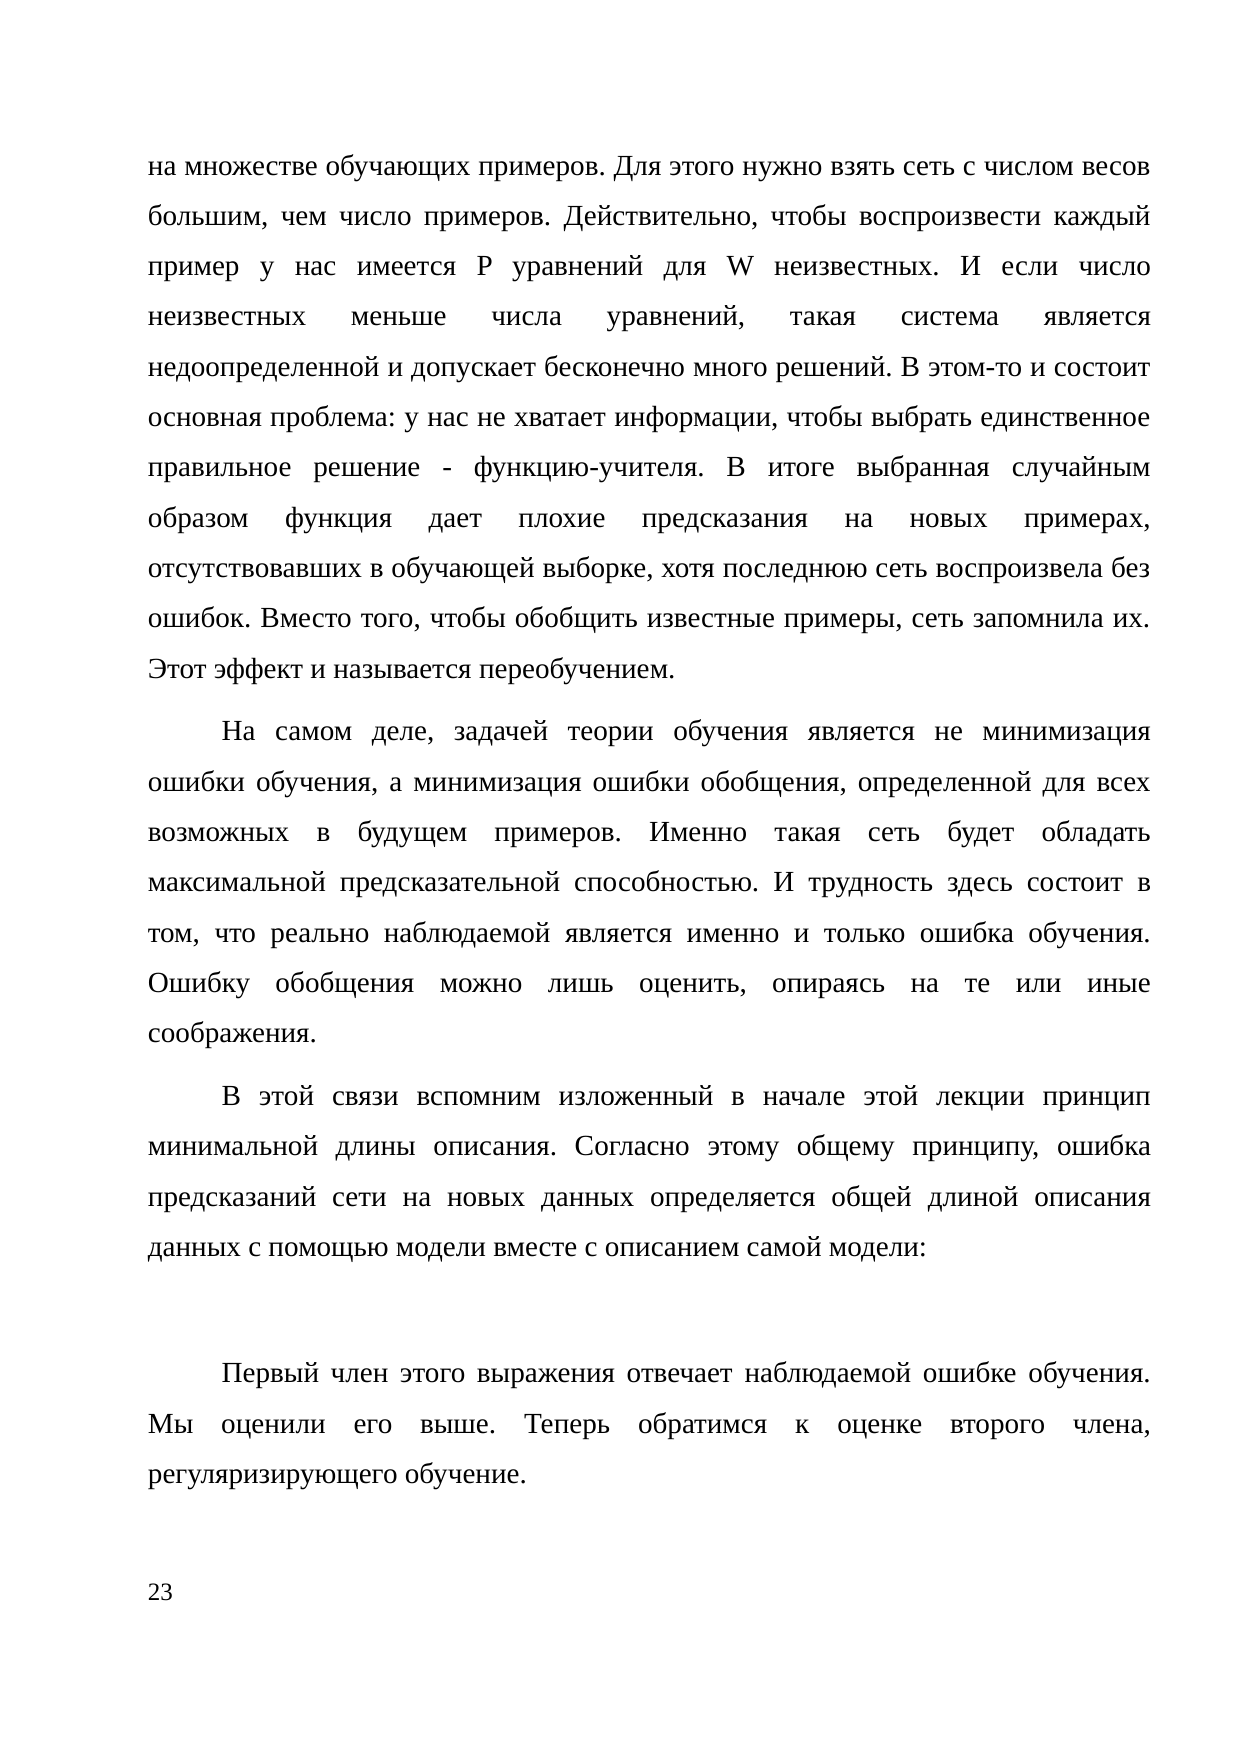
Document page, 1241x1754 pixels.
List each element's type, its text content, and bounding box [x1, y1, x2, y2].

text на множестве обучающих примеров. Для этого нужно взять сеть с числом весов большим, чем число примеров. Действительно, чтобы воспроизвести каждый пример у нас имеется P уравнений для W неизвестных. И если число неизвестных меньше числа уравнений, такая система является недоопределенной и допускает бесконечно много решений. В этом-то и состоит основная проблема: у нас не хватает информации, чтобы выбрать единственное правильное решение - функцию-учителя. В итоге выбранная случайным образом функция дает плохие предсказания на новых примерах, отсутствовавших в обучающей выборке, хотя последнюю сеть воспроизвела без ошибок. Вместо того, чтобы обобщить известные примеры, сеть запомнила их. Этот эффект и называется переобучением. [148, 148, 1152, 684]
text В этой связи вспомним изложенный в начале этой лекции принцип минимальной длины описания. Согласно этому общему принципу, ошибка предсказаний сети на новых данных определяется общей длиной описания данных с помощью модели вместе с описанием самой модели: [148, 1078, 1152, 1263]
text На самом деле, задачей теории обучения является не минимизация ошибки обучения, а минимизация ошибки обобщения, определенной для всех возможных в будущем примеров. Именно такая сеть будет обладать максимальной предсказательной способностью. И трудность здесь состоит в том, что реально наблюдаемой является именно и только ошибка обучения. Ошибку обобщения можно лишь оценить, опираясь на те или иные соображения. [148, 713, 1152, 1049]
text Первый член этого выражения отвечает наблюдаемой ошибке обучения. Мы оценили его выше. Теперь обратимся к оценке второго члена, регуляризирующего обучение. [148, 1356, 1152, 1490]
